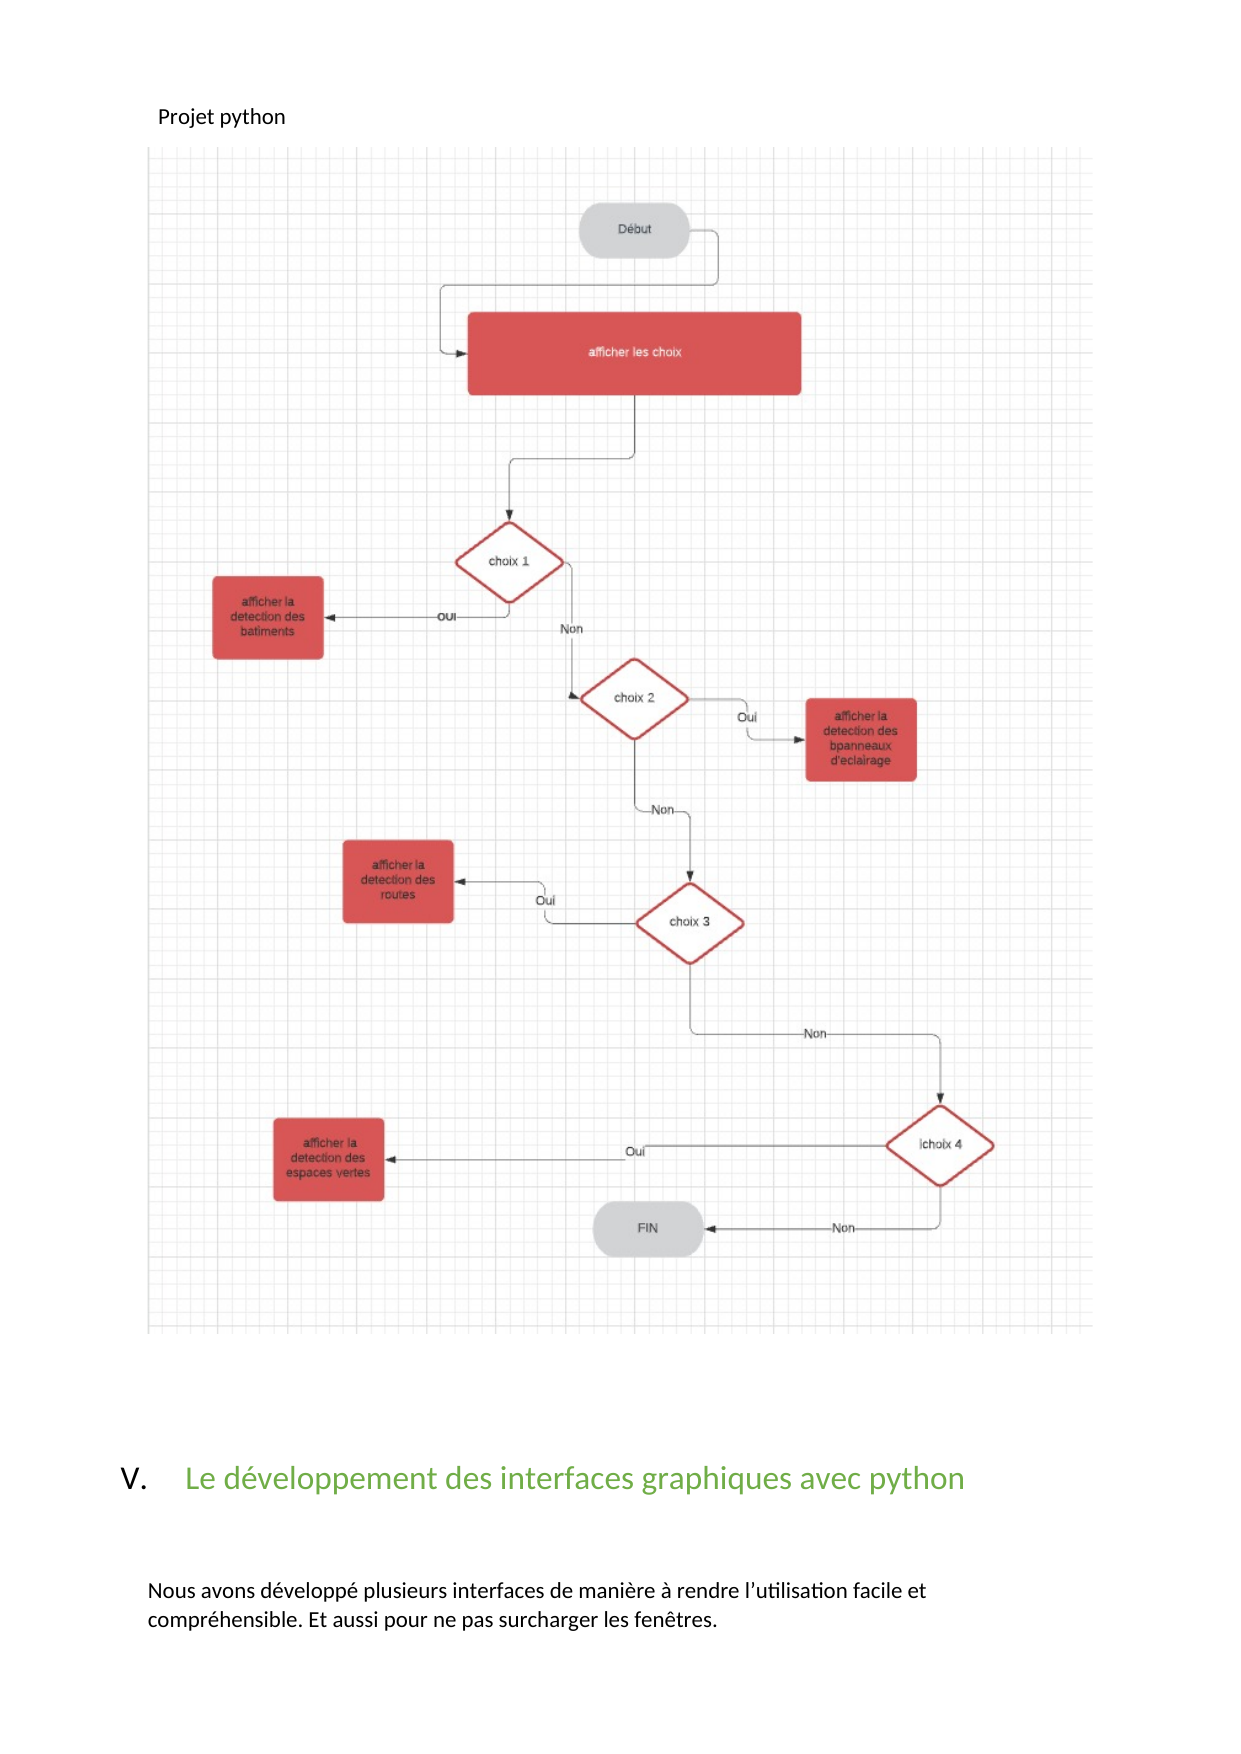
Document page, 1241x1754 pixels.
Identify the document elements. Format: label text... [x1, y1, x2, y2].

text Nous avons développé plusieurs interfaces de manière à rendre l’utilisation facile et compréhensible. Et aussi pour ne pas surcharger les fenêtres. [148, 1576, 1093, 1633]
list Le développement des interfaces graphiques avec python [148, 1457, 1093, 1498]
